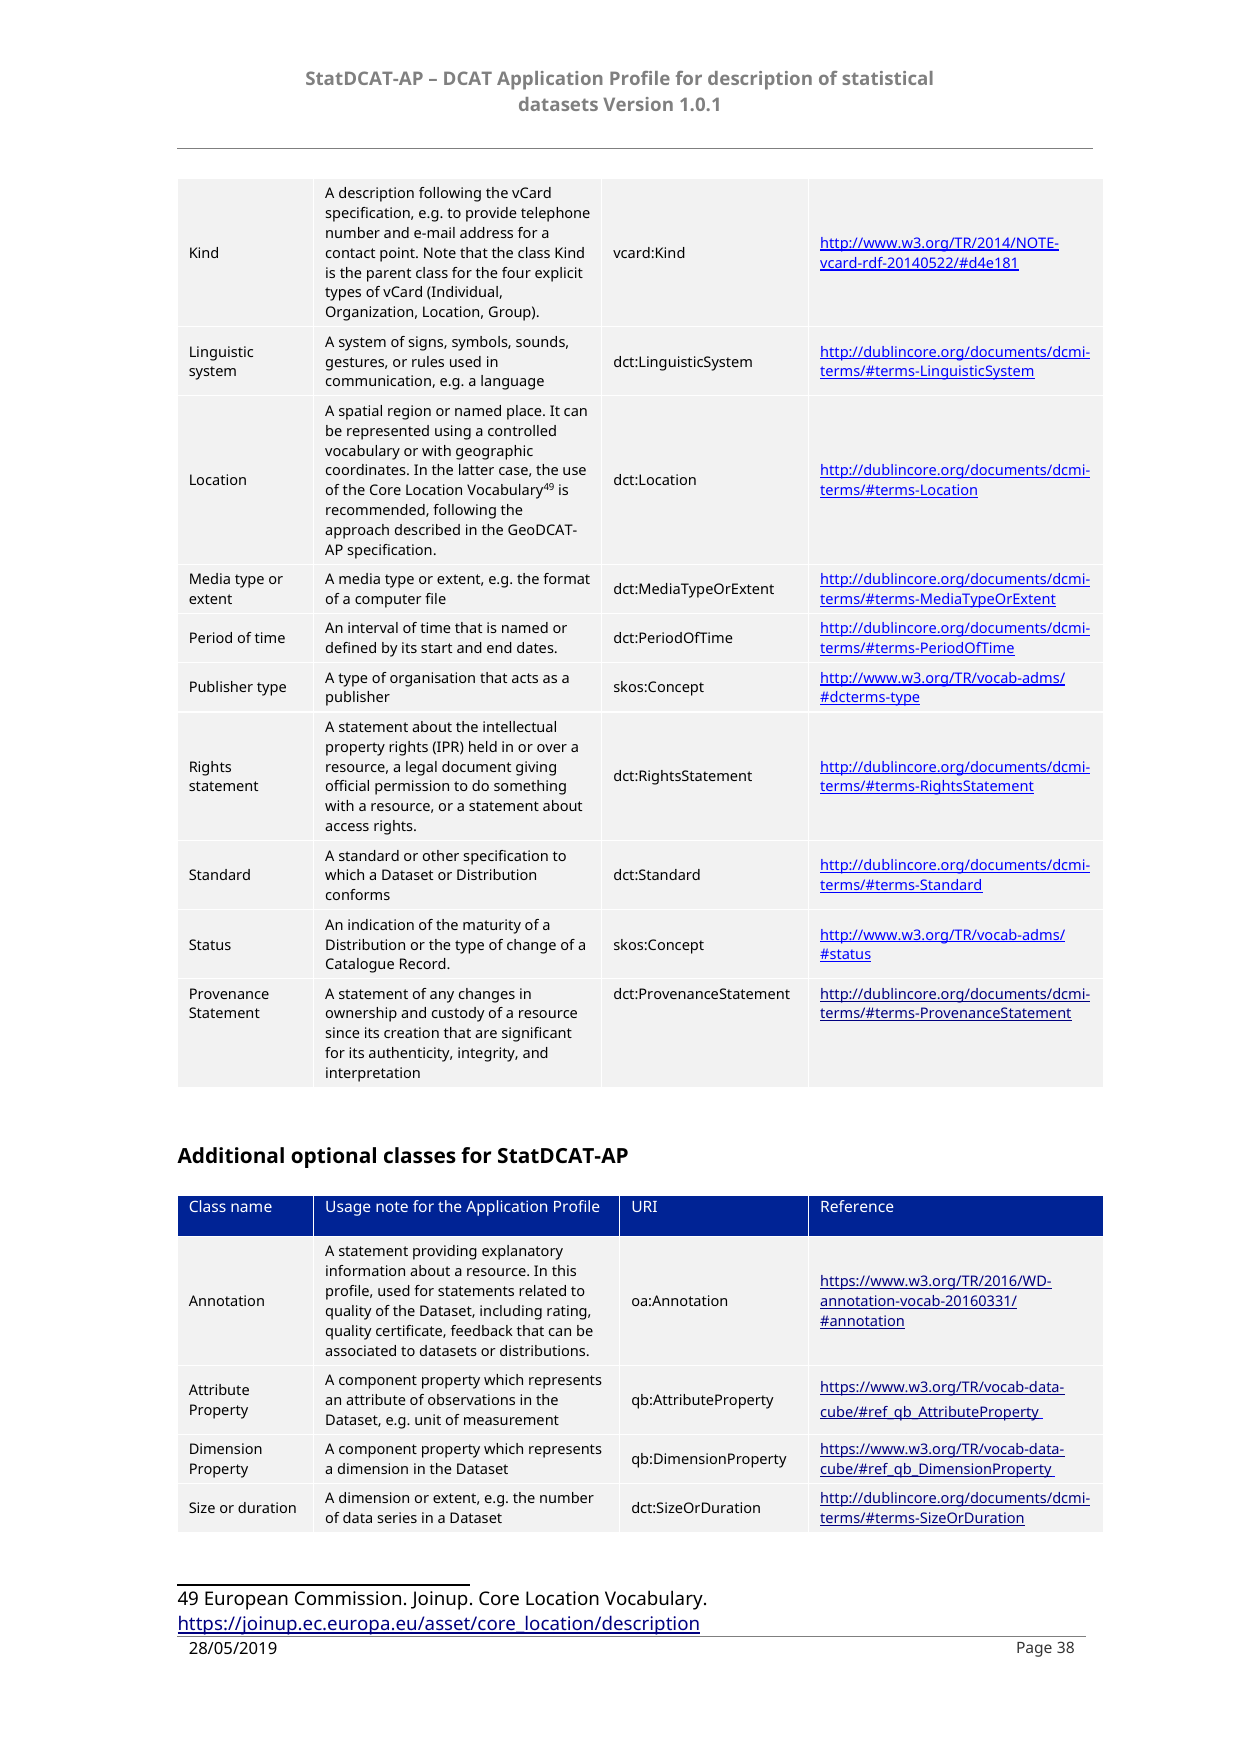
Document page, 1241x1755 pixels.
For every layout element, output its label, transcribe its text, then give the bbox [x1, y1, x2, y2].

table_cell skos:Concept [602, 663, 808, 711]
table_cell http://www.w3.org/TR/vocab-adms/#dcterms-type [809, 663, 1103, 711]
table_cell A statement about the intellectual property rights (IPR) held in or over a resource, a legal document giving official permission to do something with a resource, or a statement about access rights. [314, 713, 601, 840]
table_cell Publisher type [178, 663, 313, 711]
table_cell skos:Concept [602, 910, 808, 978]
table_cell Annotation [178, 1237, 313, 1365]
table_cell Period of time [178, 614, 313, 662]
table_cell vcard:Kind [602, 179, 808, 326]
table_cell dct:ProvenanceStatement [602, 979, 808, 1087]
table_cell A type of organisation that acts as a publisher [314, 663, 601, 711]
table_cell http://dublincore.org/documents/dcmi-terms/#terms-PeriodOfTime [809, 614, 1103, 662]
table_header Reference [809, 1196, 1103, 1236]
table_header Usage note for the Application Profile [314, 1196, 619, 1236]
table_cell Status [178, 910, 313, 978]
table_cell Rights statement [178, 713, 313, 840]
table_cell http://dublincore.org/documents/dcmi-terms/#terms-ProvenanceStatement [809, 979, 1103, 1087]
table_cell http://www.w3.org/TR/2014/NOTE-vcard-rdf-20140522/#d4e181 [809, 179, 1103, 326]
table_cell Standard [178, 841, 313, 909]
table_cell Attribute Property [178, 1366, 313, 1434]
table_cell http://www.w3.org/TR/vocab-adms/#status [809, 910, 1103, 978]
table_cell http://dublincore.org/documents/dcmi-terms/#terms-RightsStatement [809, 713, 1103, 840]
table_cell A standard or other specification to which a Dataset or Distribution conforms [314, 841, 601, 909]
table_cell https://www.w3.org/TR/vocab-data-cube/#ref_qb_DimensionProperty [809, 1435, 1103, 1483]
table_cell oa:Annotation [620, 1237, 808, 1365]
table_cell dct:PeriodOfTime [602, 614, 808, 662]
table_cell A component property which represents an attribute of observations in the Dataset, e.g. unit of measurement [314, 1366, 619, 1434]
table_cell A component property which represents a dimension in the Dataset [314, 1435, 619, 1483]
table_cell A statement providing explanatory information about a resource. In this profile, used for statements related to quality of the Dataset, including rating, quality certificate, feedback that can be associated to datasets or distributions. [314, 1237, 619, 1365]
table_cell http://dublincore.org/documents/dcmi-terms/#terms-LinguisticSystem [809, 327, 1103, 395]
table_cell A system of signs, symbols, sounds, gestures, or rules used in communication, e.g. a language [314, 327, 601, 395]
table_cell A statement of any changes in ownership and custody of a resource since its creation that are significant for its authenticity, integrity, and interpretation [314, 979, 601, 1087]
table_cell dct:SizeOrDuration [620, 1484, 808, 1532]
table_cell https://www.w3.org/TR/2016/WD-annotation-vocab-20160331/#annotation [809, 1237, 1103, 1365]
table_header URI [620, 1196, 808, 1236]
table_cell Linguistic system [178, 327, 313, 395]
table_cell Media type or extent [178, 565, 313, 613]
table_cell Provenance Statement [178, 979, 313, 1087]
table_cell A spatial region or named place. It can be represented using a controlled vocabulary or with geographic coordinates. In the latter case, the use of the Core Location Vocabulary is recommended, following the approach described in the GeoDCAT-AP specification. [314, 396, 601, 564]
table_cell https://www.w3.org/TR/vocab-data-cube/#ref_qb_AttributeProperty [809, 1366, 1103, 1434]
table_cell A dimension or extent, e.g. the number of data series in a Dataset [314, 1484, 619, 1532]
table_cell Dimension Property [178, 1435, 313, 1483]
table_cell Kind [178, 179, 313, 326]
table_cell dct:LinguisticSystem [602, 327, 808, 395]
table_cell http://dublincore.org/documents/dcmi-terms/#terms-Location [809, 396, 1103, 564]
table_cell A description following the vCard specification, e.g. to provide telephone number and e-mail address for a contact point. Note that the class Kind is the parent class for the four explicit types of vCard (Individual, Organization, Location, Group). [314, 179, 601, 326]
table_cell An indication of the maturity of a Distribution or the type of change of a Catalogue Record. [314, 910, 601, 978]
text Additional optional classes for StatDCAT-AP [177, 1142, 1063, 1170]
table_cell Size or duration [178, 1484, 313, 1532]
table_cell http://dublincore.org/documents/dcmi-terms/#terms-SizeOrDuration [809, 1484, 1103, 1532]
table_cell A media type or extent, e.g. the format of a computer file [314, 565, 601, 613]
table_cell qb:AttributeProperty [620, 1366, 808, 1434]
table_cell dct:RightsStatement [602, 713, 808, 840]
table_cell Location [178, 396, 313, 564]
table_cell dct:MediaTypeOrExtent [602, 565, 808, 613]
table_cell http://dublincore.org/documents/dcmi-terms/#terms-MediaTypeOrExtent [809, 565, 1103, 613]
table_cell dct:Standard [602, 841, 808, 909]
table_cell dct:Location [602, 396, 808, 564]
table_cell http://dublincore.org/documents/dcmi-terms/#terms-Standard [809, 841, 1103, 909]
table_cell An interval of time that is named or defined by its start and end dates. [314, 614, 601, 662]
table_cell qb:DimensionProperty [620, 1435, 808, 1483]
table_header Class name [178, 1196, 313, 1236]
